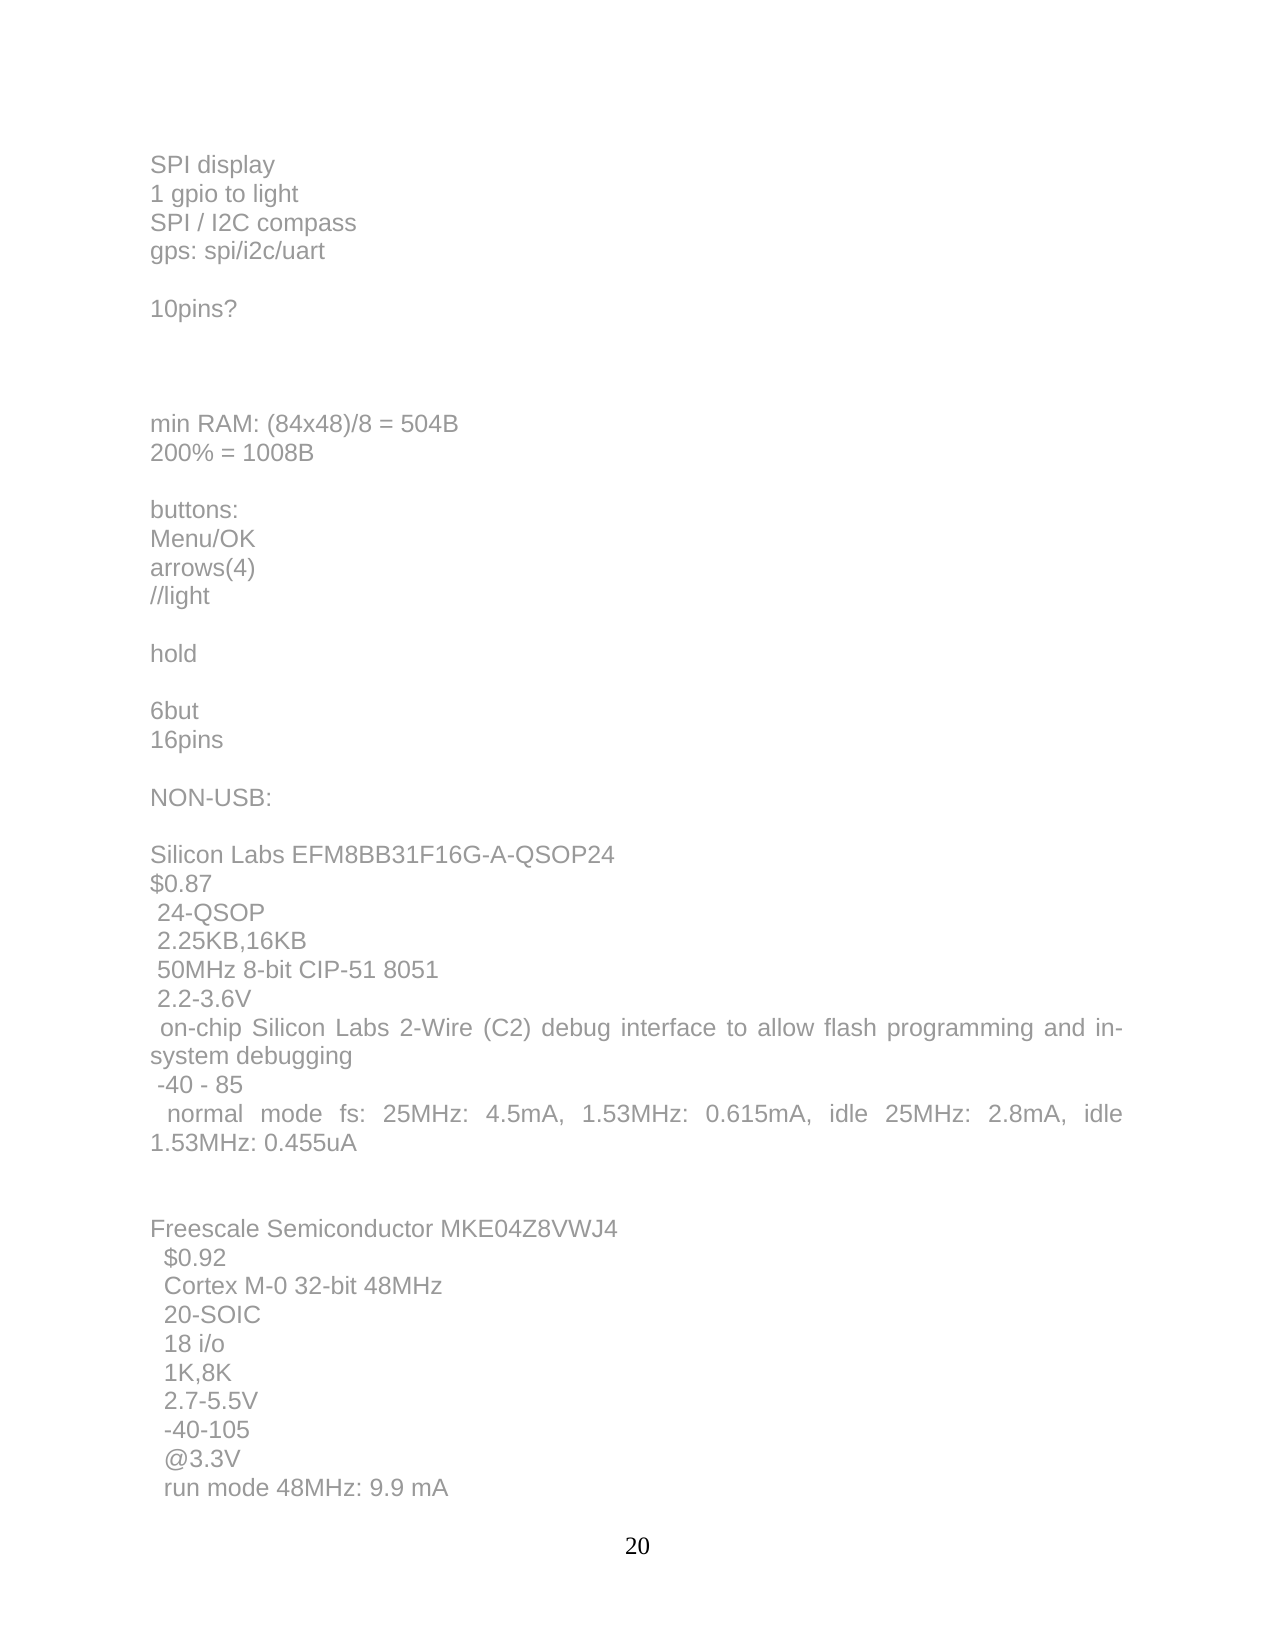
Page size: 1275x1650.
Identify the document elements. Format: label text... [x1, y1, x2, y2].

text SPI / I2C compass [150, 207, 1125, 236]
text NON-USB: [150, 782, 1125, 811]
text 18 i/o [150, 1329, 1125, 1357]
text min RAM: (84x48)/8 = 504B [150, 409, 1125, 437]
text Cortex M-0 32-bit 48MHz [150, 1271, 1125, 1300]
text 1K,8K [150, 1357, 1125, 1386]
text 10pins? [150, 294, 1125, 322]
text 50MHz 8-bit CIP-51 8051 [150, 955, 1125, 984]
text 20-SOIC [150, 1300, 1125, 1329]
text $0.92 [150, 1242, 1125, 1271]
text 2.2-3.6V [150, 984, 1125, 1012]
text normal mode fs: 25MHz: 4.5mA, 1.53MHz: 0.615mA, idle 25MHz: 2.8mA, idle 1.53MHz: 0.455uA [150, 1099, 1125, 1156]
text 24-QSOP [150, 897, 1125, 926]
text 2.25KB,16KB [150, 926, 1125, 955]
text -40-105 [150, 1415, 1125, 1444]
text buttons: [150, 495, 1125, 524]
text 6but [150, 696, 1125, 725]
text $0.87 [150, 869, 1125, 897]
text Menu/OK [150, 524, 1125, 552]
text 16pins [150, 725, 1125, 754]
text gps: spi/i2c/uart [150, 236, 1125, 265]
text @3.3V [150, 1444, 1125, 1472]
text -40 - 85 [150, 1070, 1125, 1099]
text arrows(4) [150, 552, 1125, 581]
text run mode 48MHz: 9.9 mA [150, 1472, 1125, 1501]
text //light [150, 581, 1125, 610]
text Silicon Labs EFM8BB31F16G-A-QSOP24 [150, 840, 1125, 869]
text SPI display [150, 150, 1125, 179]
text Freescale Semiconductor MKE04Z8VWJ4 [150, 1214, 1125, 1242]
text 1 gpio to light [150, 179, 1125, 207]
text 2.7-5.5V [150, 1386, 1125, 1415]
text 200% = 1008B [150, 437, 1125, 466]
text on-chip Silicon Labs 2-Wire (C2) debug interface to allow flash programming and in-system debugging [150, 1012, 1125, 1070]
text hold [150, 639, 1125, 667]
